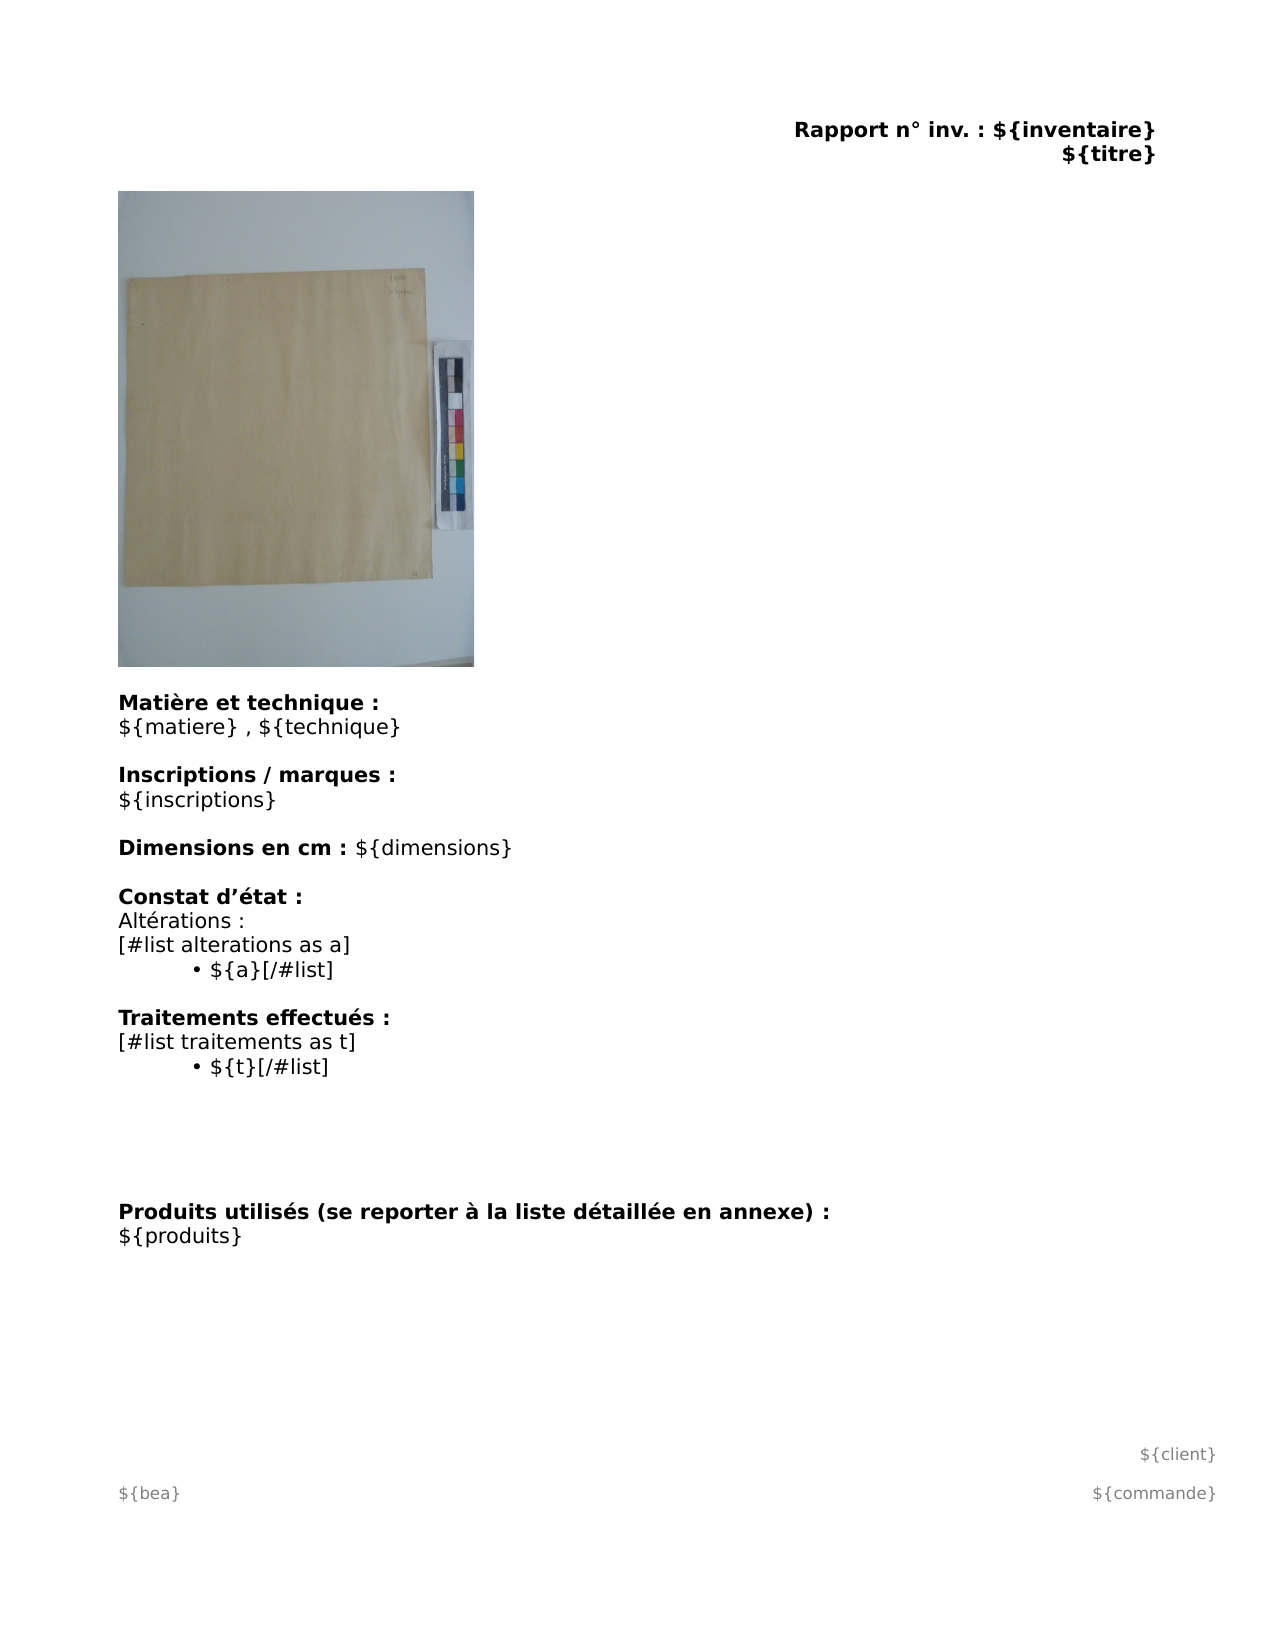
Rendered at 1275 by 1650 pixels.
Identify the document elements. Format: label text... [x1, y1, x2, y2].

text Matière et technique : [118, 691, 1157, 715]
text Altérations : [118, 909, 1157, 933]
text ${produits} [118, 1224, 1157, 1249]
text Produits utilisés (se reporter à la liste détaillée en annexe) : [118, 1200, 1157, 1224]
text • ${a}[/#list] [118, 958, 1157, 982]
text Rapport n° inv. : ${inventaire} [118, 118, 1157, 142]
text ${matiere} , ${technique} [118, 715, 1157, 739]
text [#list alterations as a] [118, 933, 1157, 958]
text Inscriptions / marques : [118, 763, 1157, 788]
text • ${t}[/#list] [118, 1055, 1157, 1079]
text Traitements effectués : [118, 1006, 1157, 1030]
text Dimensions en cm : ${dimensions} [118, 836, 1157, 861]
text [#list traitements as t] [118, 1030, 1157, 1055]
text ${inscriptions} [118, 788, 1157, 812]
text Constat d’état : [118, 885, 1157, 909]
picture [118, 191, 475, 667]
text ${titre} [118, 142, 1157, 167]
